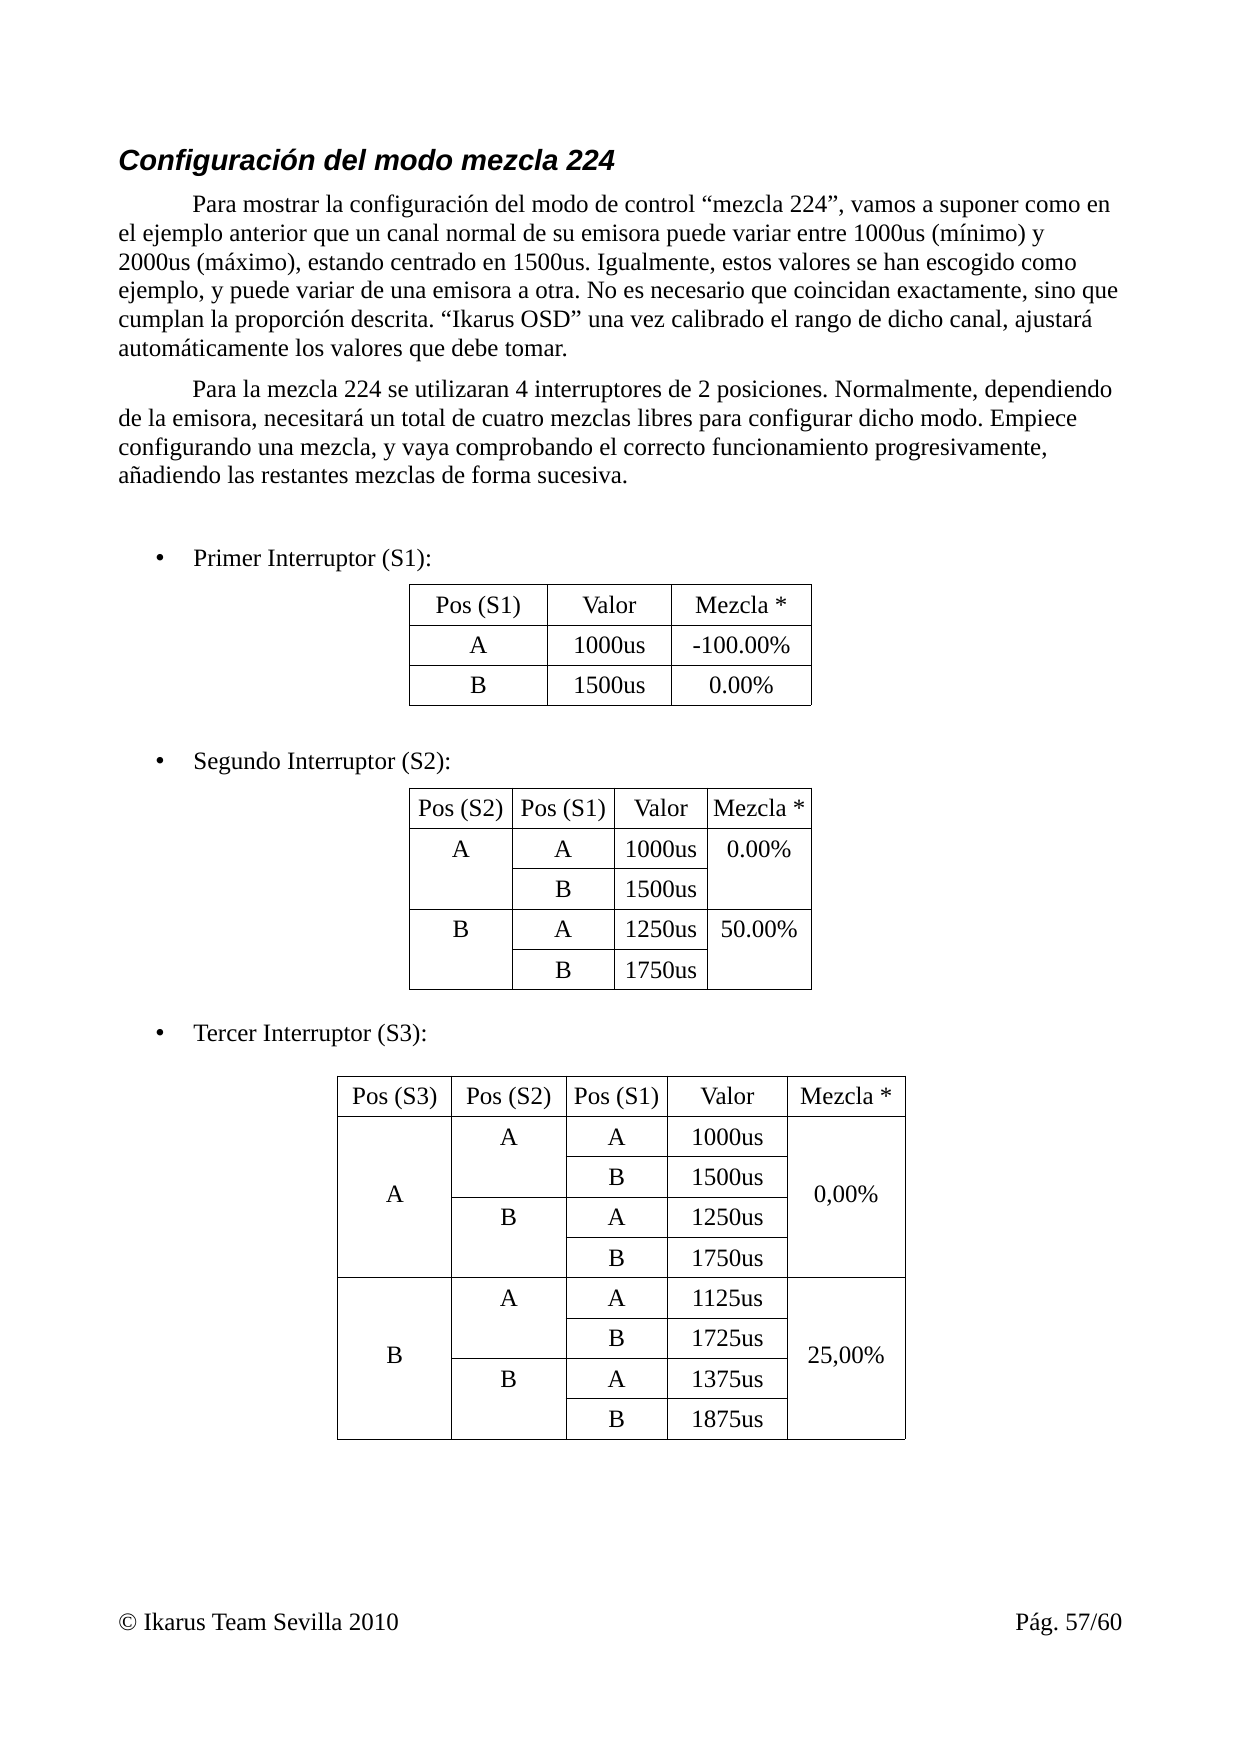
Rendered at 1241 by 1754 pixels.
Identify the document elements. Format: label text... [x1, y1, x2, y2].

table_header Valor [615, 789, 707, 828]
table_cell 1000us [615, 829, 707, 868]
table_cell 25,00% [788, 1278, 905, 1438]
table_cell 0,00% [708, 829, 811, 909]
table_cell 1000us [668, 1117, 787, 1156]
table_cell A [338, 1117, 451, 1277]
text Para la mezcla 224 se utilizaran 4 interruptores de 2 posiciones. Normalmente, dependiendo de la emisora, necesitará un total de cuatro mezclas libres para configurar dicho modo. Empiece configurando una mezcla, y vaya comprobando el correcto funcionamiento progresivamente, añadiendo las restantes mezclas de forma sucesiva. [118, 374, 1122, 489]
table_cell 0,00% [788, 1117, 905, 1277]
table_header Pos (S2) [452, 1077, 566, 1116]
table_cell 1875us [668, 1399, 787, 1438]
table_cell B [410, 666, 547, 705]
table_cell -100,00% [672, 626, 811, 665]
table_cell A [567, 1198, 667, 1237]
table_cell B [410, 910, 512, 989]
table_cell A [410, 829, 512, 909]
table_cell A [567, 1117, 667, 1156]
table_header Mezcla * [708, 789, 811, 828]
table_header Pos (S2) [410, 789, 512, 828]
table_cell A [452, 1278, 566, 1358]
table_header Valor [548, 585, 671, 624]
table_cell B [567, 1238, 667, 1277]
table_cell A [567, 1359, 667, 1398]
table_cell A [513, 829, 614, 868]
table_cell A [513, 910, 614, 949]
table_cell B [338, 1278, 451, 1438]
table_cell A [410, 626, 547, 665]
table_cell A [452, 1117, 566, 1197]
table_cell B [567, 1399, 667, 1438]
table_cell 1750us [668, 1238, 787, 1277]
table_cell 1725us [668, 1319, 787, 1358]
table_cell B [567, 1157, 667, 1197]
list Primer Interruptor (S1): [156, 543, 1122, 572]
table_cell 1750us [615, 950, 707, 989]
table_header Pos (S1) [410, 585, 547, 624]
table_cell 50,00% [708, 910, 811, 989]
table_cell 1000us [548, 626, 671, 665]
table_cell B [452, 1359, 566, 1438]
table_header Mezcla * [672, 585, 811, 624]
table_cell A [567, 1278, 667, 1317]
table_cell 0,00% [672, 666, 811, 705]
table_header Pos (S1) [513, 789, 614, 828]
table_header Pos (S3) [338, 1077, 451, 1116]
table_cell 1375us [668, 1359, 787, 1398]
table_cell 1250us [615, 910, 707, 949]
list Segundo Interruptor (S2): [156, 746, 1122, 775]
table_cell 1250us [668, 1198, 787, 1237]
subtitle Configuración del modo mezcla 224 [118, 143, 1122, 177]
table_cell 1500us [668, 1157, 787, 1197]
table_header Mezcla * [788, 1077, 905, 1116]
list Tercer Interruptor (S3): [156, 1018, 1122, 1047]
table_cell 1500us [548, 666, 671, 705]
table_cell B [452, 1198, 566, 1277]
table_header Pos (S1) [567, 1077, 667, 1116]
table_header Valor [668, 1077, 787, 1116]
table_cell B [513, 869, 614, 909]
table_cell B [513, 950, 614, 989]
text Para mostrar la configuración del modo de control “mezcla 224”, vamos a suponer como en el ejemplo anterior que un canal normal de su emisora puede variar entre 1000us (mínimo) y 2000us (máximo), estando centrado en 1500us. Igualmente, estos valores se han escogido como ejemplo, y puede variar de una emisora a otra. No es necesario que coincidan exactamente, sino que cumplan la proporción descrita. “Ikarus OSD” una vez calibrado el rango de dicho canal, ajustará automáticamente los valores que debe tomar. [118, 189, 1122, 362]
table_cell B [567, 1319, 667, 1358]
table_cell 1125us [668, 1278, 787, 1317]
table_cell 1500us [615, 869, 707, 909]
